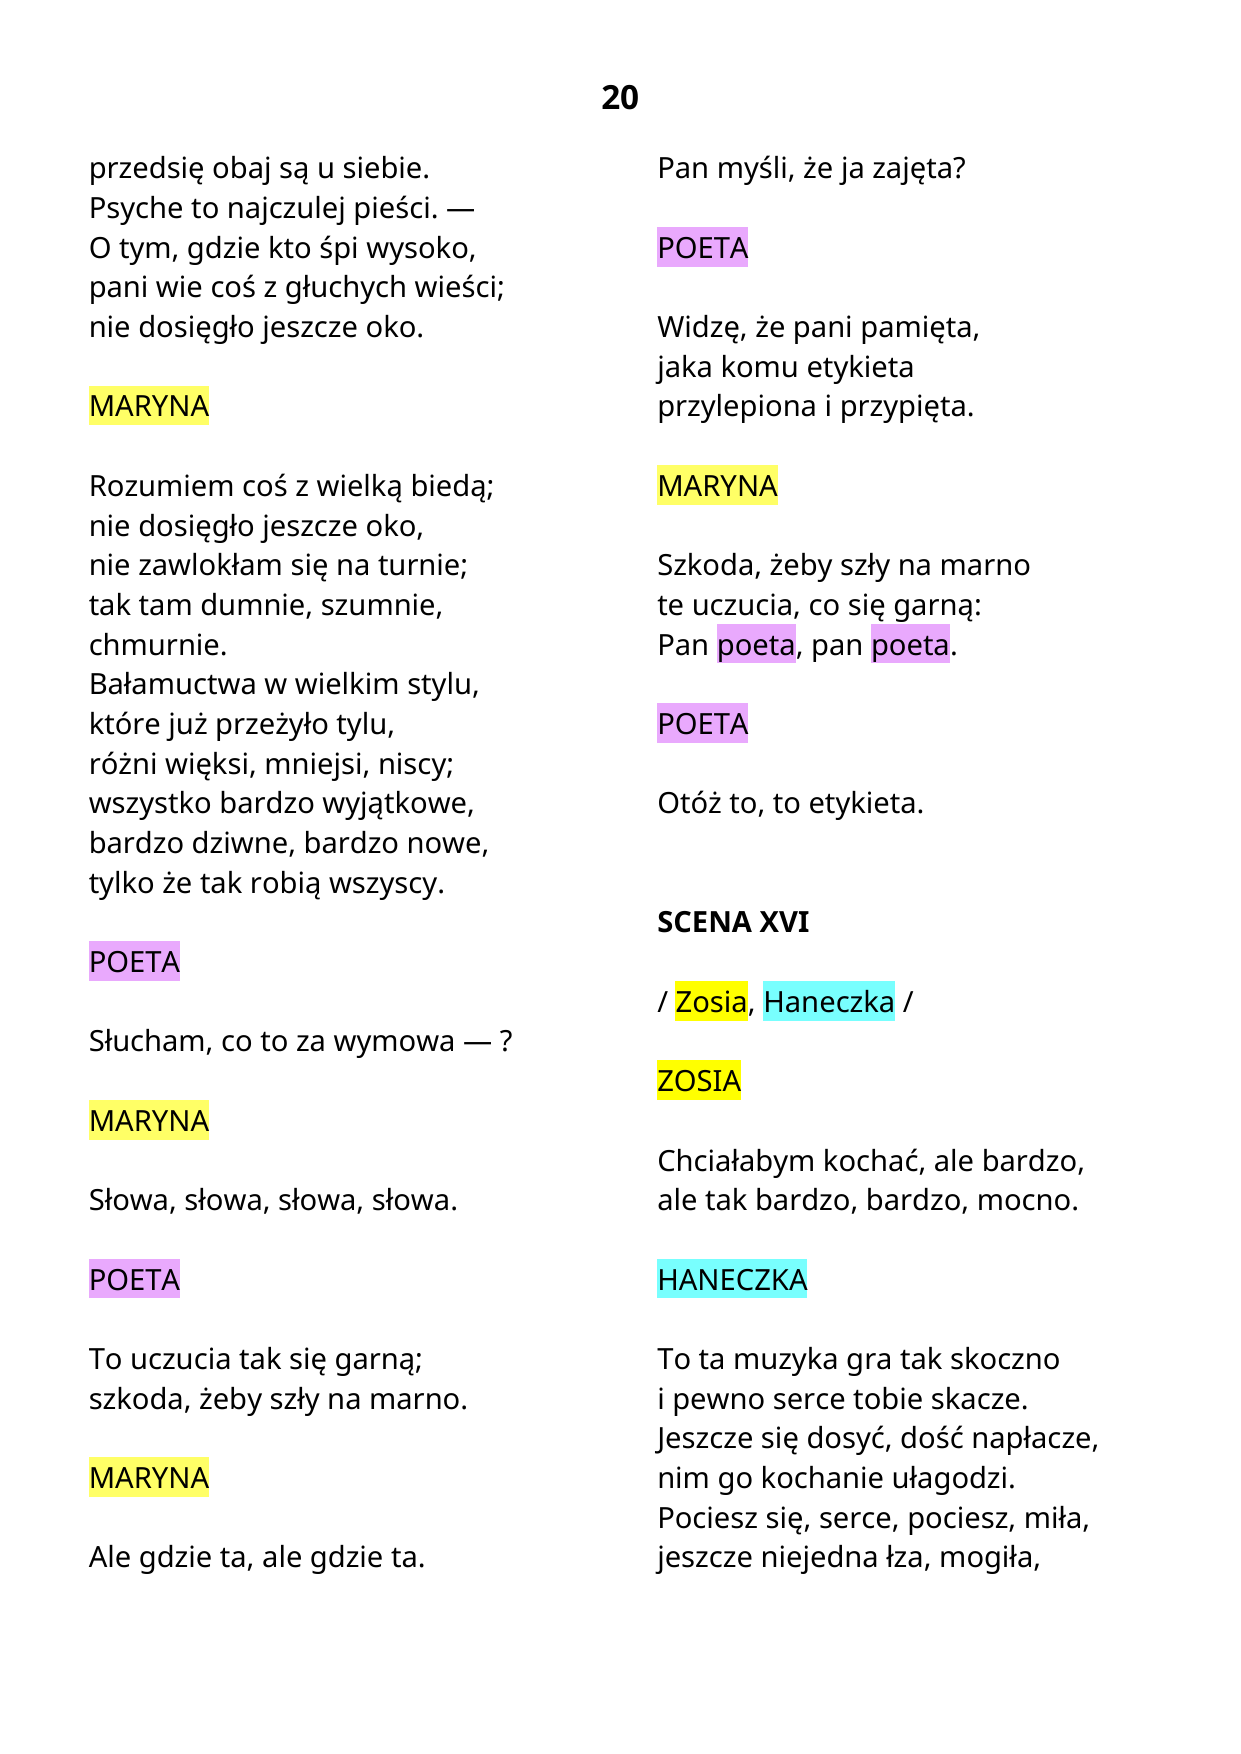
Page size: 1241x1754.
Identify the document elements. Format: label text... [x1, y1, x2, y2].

text Słucham, co to za wymowa — ? [88, 1021, 583, 1060]
text ZOSIA [657, 1060, 1152, 1100]
text wszystko bardzo wyjątkowe, [88, 783, 583, 822]
text które już przeżyło tylu, [88, 703, 583, 743]
text POETA [88, 1259, 583, 1298]
text To ta muzyka gra tak skoczno [657, 1338, 1152, 1378]
text nie dosięgło jeszcze oko. [88, 306, 583, 346]
text przedsię obaj są u siebie. [88, 148, 583, 187]
text POETA [657, 703, 1152, 743]
text Pociesz się, serce, pociesz, miła, [657, 1497, 1152, 1537]
text różni więksi, mniejsi, niscy; [88, 743, 583, 783]
text szkoda, żeby szły na marno. [88, 1378, 583, 1418]
text O tym, gdzie kto śpi wysoko, [88, 227, 583, 267]
text / Zosia, Haneczka / [657, 981, 1152, 1021]
text Szkoda, żeby szły na marno [657, 544, 1152, 584]
text i pewno serce tobie skacze. [657, 1378, 1152, 1418]
text POETA [88, 941, 583, 981]
text te uczucia, co się garną: [657, 584, 1152, 624]
text nim go kochanie ułagodzi. [657, 1457, 1152, 1497]
text Słowa, słowa, słowa, słowa. [88, 1179, 583, 1219]
text MARYNA [657, 465, 1152, 505]
text SCENA XVI [657, 902, 1152, 941]
text jeszcze niejedna łza, mogiła, [657, 1537, 1152, 1576]
text Rozumiem coś z wielką biedą; [88, 465, 583, 505]
text nie zawlokłam się na turnie; [88, 544, 583, 584]
text przylepiona i przypięta. [657, 386, 1152, 425]
text tylko że tak robią wszyscy. [88, 862, 583, 902]
text Jeszcze się dosyć, dość napłacze, [657, 1418, 1152, 1457]
text Otóż to, to etykieta. [657, 783, 1152, 822]
text jaka komu etykieta [657, 346, 1152, 386]
text Chciałabym kochać, ale bardzo, [657, 1140, 1152, 1179]
text nie dosięgło jeszcze oko, [88, 505, 583, 544]
text MARYNA [88, 1100, 583, 1140]
text Widzę, że pani pamięta, [657, 306, 1152, 346]
text HANECZKA [657, 1259, 1152, 1298]
text bardzo dziwne, bardzo nowe, [88, 822, 583, 862]
text Bałamuctwa w wielkim stylu, [88, 663, 583, 703]
text tak tam dumnie, szumnie, chmurnie. [88, 584, 583, 663]
text ale tak bardzo, bardzo, mocno. [657, 1179, 1152, 1219]
text Pan myśli, że ja zajęta? [657, 148, 1152, 187]
text Pan poeta, pan poeta. [657, 624, 1152, 663]
text MARYNA [88, 386, 583, 425]
text To uczucia tak się garną; [88, 1338, 583, 1378]
text POETA [657, 227, 1152, 267]
text pani wie coś z głuchych wieści; [88, 267, 583, 306]
text Ale gdzie ta, ale gdzie ta. [88, 1537, 583, 1576]
text MARYNA [88, 1457, 583, 1497]
text Psyche to najczulej pieści. — [88, 187, 583, 227]
